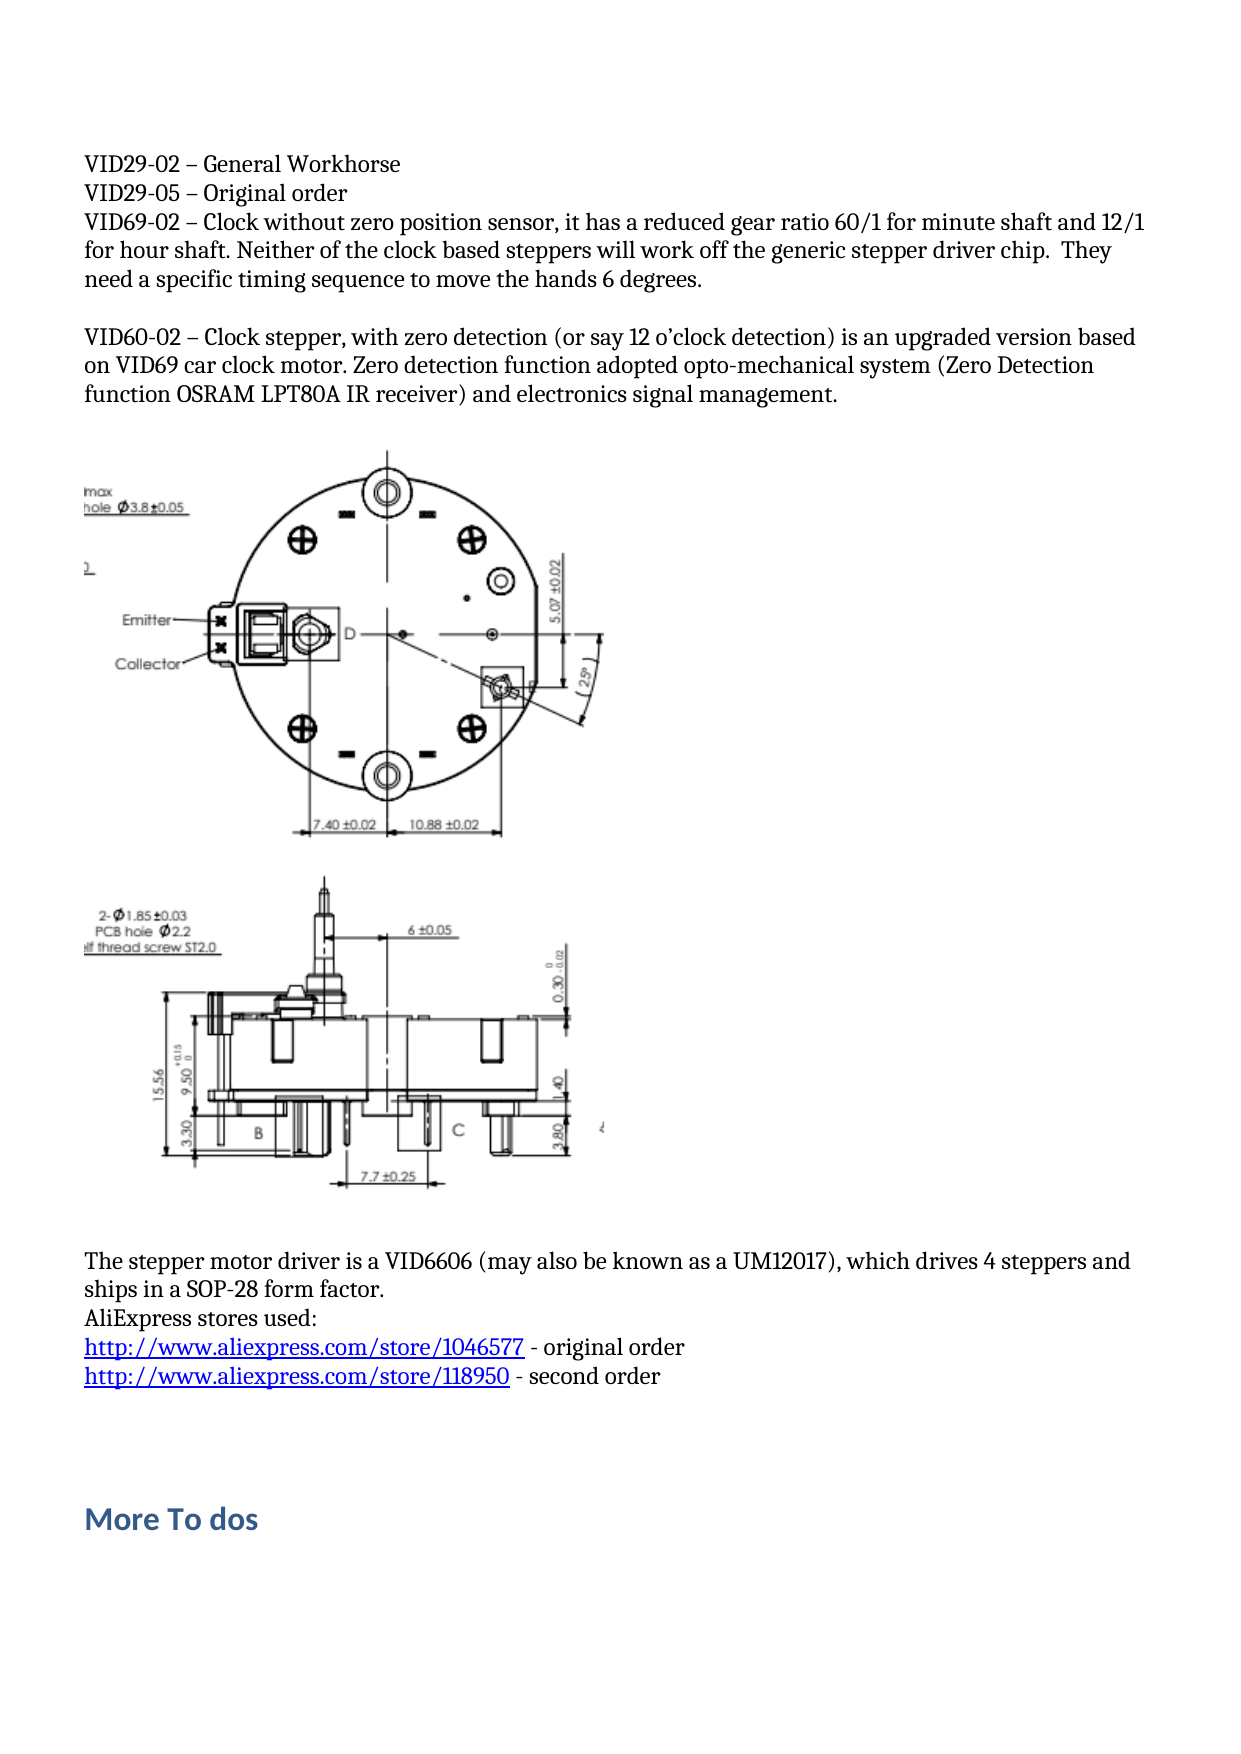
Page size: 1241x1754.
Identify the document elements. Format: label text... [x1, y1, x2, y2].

text The stepper motor driver is a VID6606 (may also be known as a UM12017), which drives 4 steppers and ships in a SOP-28 form factor. [84, 1247, 1148, 1304]
text AliExpress stores used: [84, 1304, 1148, 1333]
text VID29-05 – Original order [84, 179, 1148, 207]
text http://www.aliexpress.com/store/118950 - second order [84, 1362, 1148, 1390]
text VID69-02 – Clock without zero position sensor, it has a reduced gear ratio 60/1 for minute shaft and 12/1 for hour shaft. Neither of the clock based steppers will work off the generic stepper driver chip. They need a specific timing sequence to move the hands 6 degrees. [84, 207, 1148, 294]
subtitle More To dos [84, 1498, 1148, 1538]
text http://www.aliexpress.com/store/1046577 - original order [84, 1333, 1148, 1362]
text VID29-02 – General Workhorse [84, 150, 1148, 179]
text VID60-02 – Clock stepper, with zero detection (or say 12 o’clock detection) is an upgraded version based on VID69 car clock motor. Zero detection function adopted opto-mechanical system (Zero Detection function OSRAM LPT80A IR receiver) and electronics signal management. [84, 322, 1148, 409]
